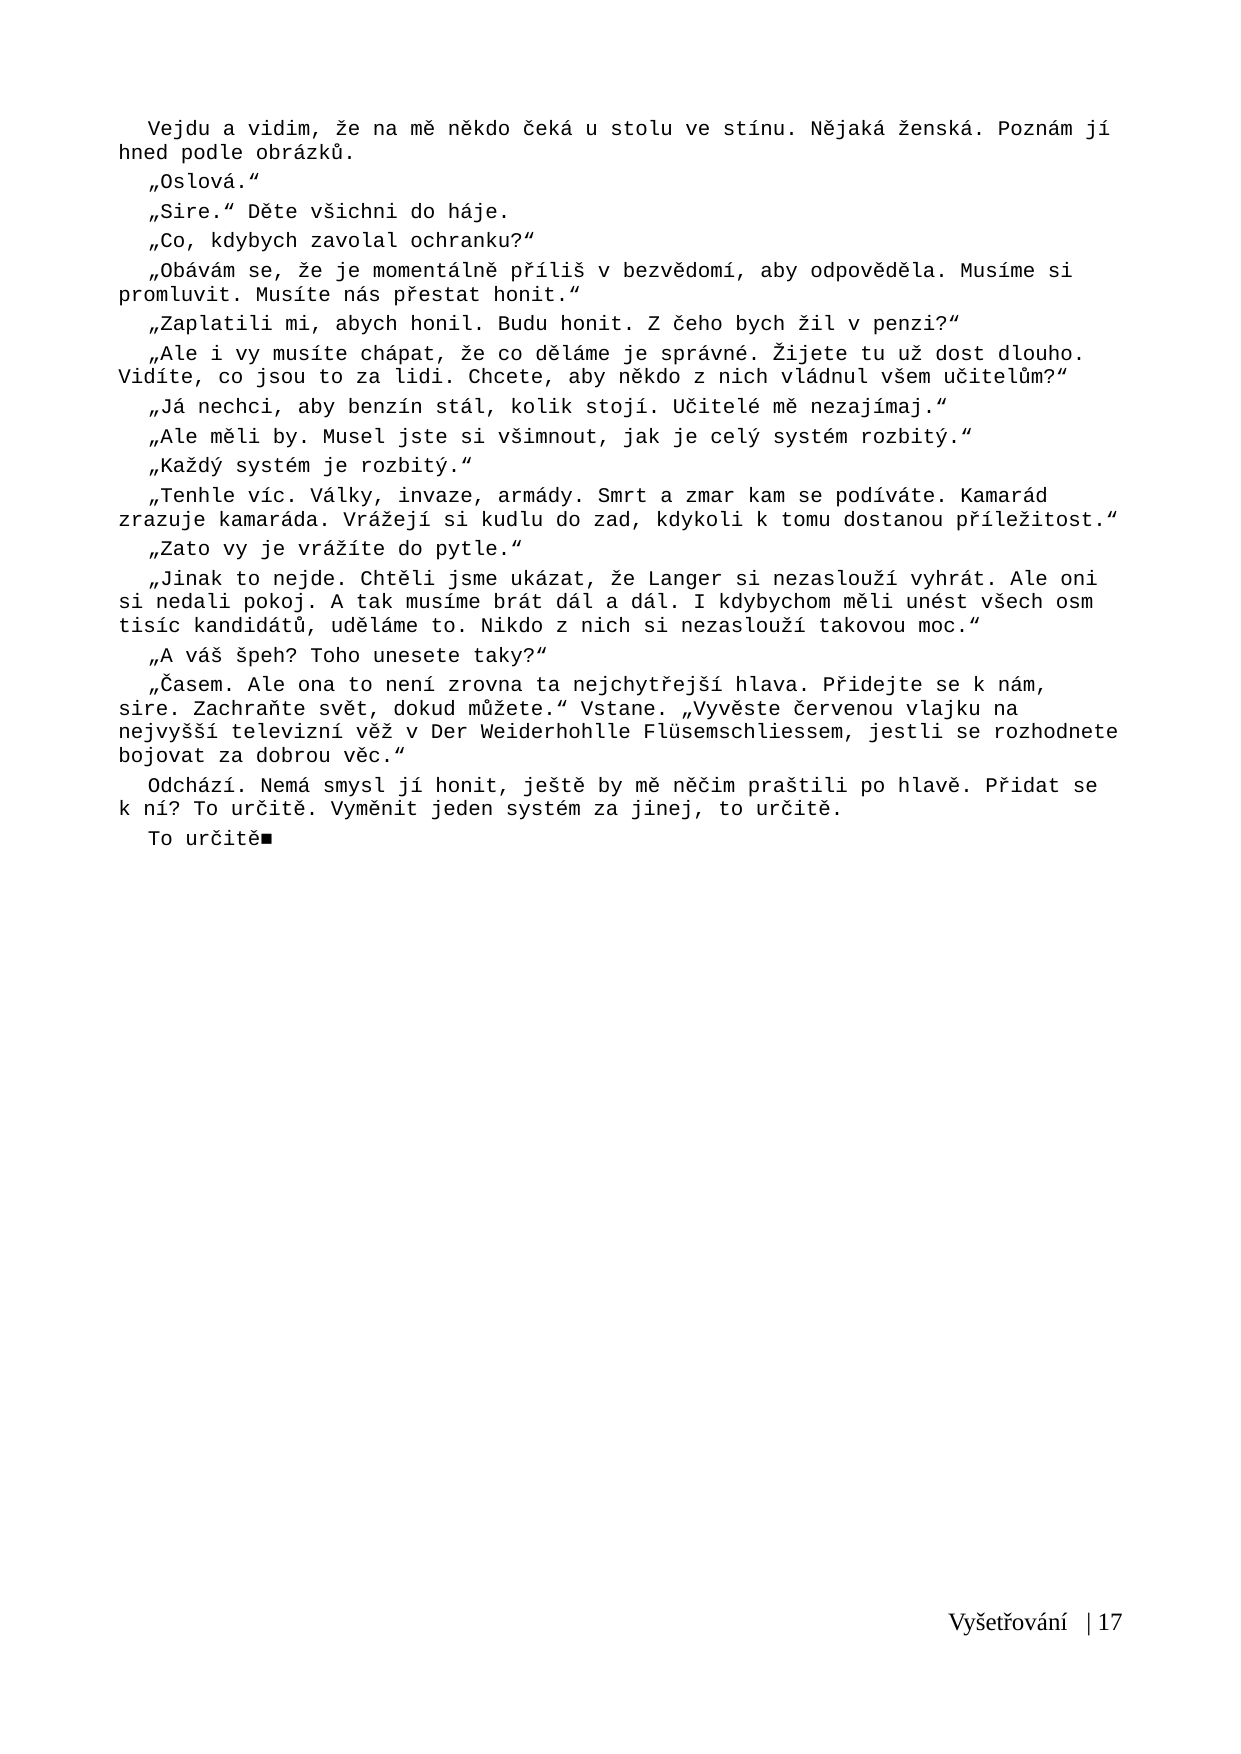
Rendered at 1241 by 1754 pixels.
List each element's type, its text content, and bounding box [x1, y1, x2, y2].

text Odchází. Nemá smysl jí honit, ještě by mě něčim praštili po hlavě. Přidat se k ní? To určitě. Vyměnit jeden systém za jinej, to určitě. [118, 775, 1122, 822]
text „Zato vy je vrážíte do pytle.“ [118, 538, 1122, 562]
text „Obávám se, že je momentálně příliš v bezvědomí, aby odpověděla. Musíme si promluvit. Musíte nás přestat honit.“ [118, 260, 1122, 307]
text „Ale měli by. Musel jste si všimnout, jak je celý systém rozbitý.“ [118, 426, 1122, 449]
text „A váš špeh? Toho unesete taky?“ [118, 644, 1122, 668]
text „Oslová.“ [118, 171, 1122, 195]
text „Já nechci, aby benzín stál, kolik stojí. Učitelé mě nezajímaj.“ [118, 396, 1122, 420]
text „Tenhle víc. Války, invaze, armády. Smrt a zmar kam se podíváte. Kamarád zrazuje kamaráda. Vrážejí si kudlu do zad, kdykoli k tomu dostanou příležitost.“ [118, 485, 1122, 532]
text „Jinak to nejde. Chtěli jsme ukázat, že Langer si nezaslouží vyhrát. Ale oni si nedali pokoj. A tak musíme brát dál a dál. I kdybychom měli unést všech osm tisíc kandidátů, uděláme to. Nikdo z nich si nezaslouží takovou moc.“ [118, 568, 1122, 639]
text „Časem. Ale ona to není zrovna ta nejchytřejší hlava. Přidejte se k nám, sire. Zachraňte svět, dokud můžete.“ Vstane. „Vyvěste červenou vlajku na nejvyšší televizní věž v Der Weiderhohlle Flüsemschliessem, jestli se rozhodnete bojovat za dobrou věc.“ [118, 674, 1122, 769]
text „Každý systém je rozbitý.“ [118, 455, 1122, 479]
text „Co, kdybych zavolal ochranku?“ [118, 231, 1122, 254]
text „Ale i vy musíte chápat, že co děláme je správné. Žijete tu už dost dlouho. Vidíte, co jsou to za lidi. Chcete, aby někdo z nich vládnul všem učitelům?“ [118, 343, 1122, 390]
text To určitě■ [118, 828, 1122, 852]
text „Zaplatili mi, abych honil. Budu honit. Z čeho bych žil v penzi?“ [118, 313, 1122, 337]
text „Sire.“ Děte všichni do háje. [118, 201, 1122, 224]
text Vejdu a vidim, že na mě někdo čeká u stolu ve stínu. Nějaká ženská. Poznám jí hned podle obrázků. [118, 118, 1122, 165]
